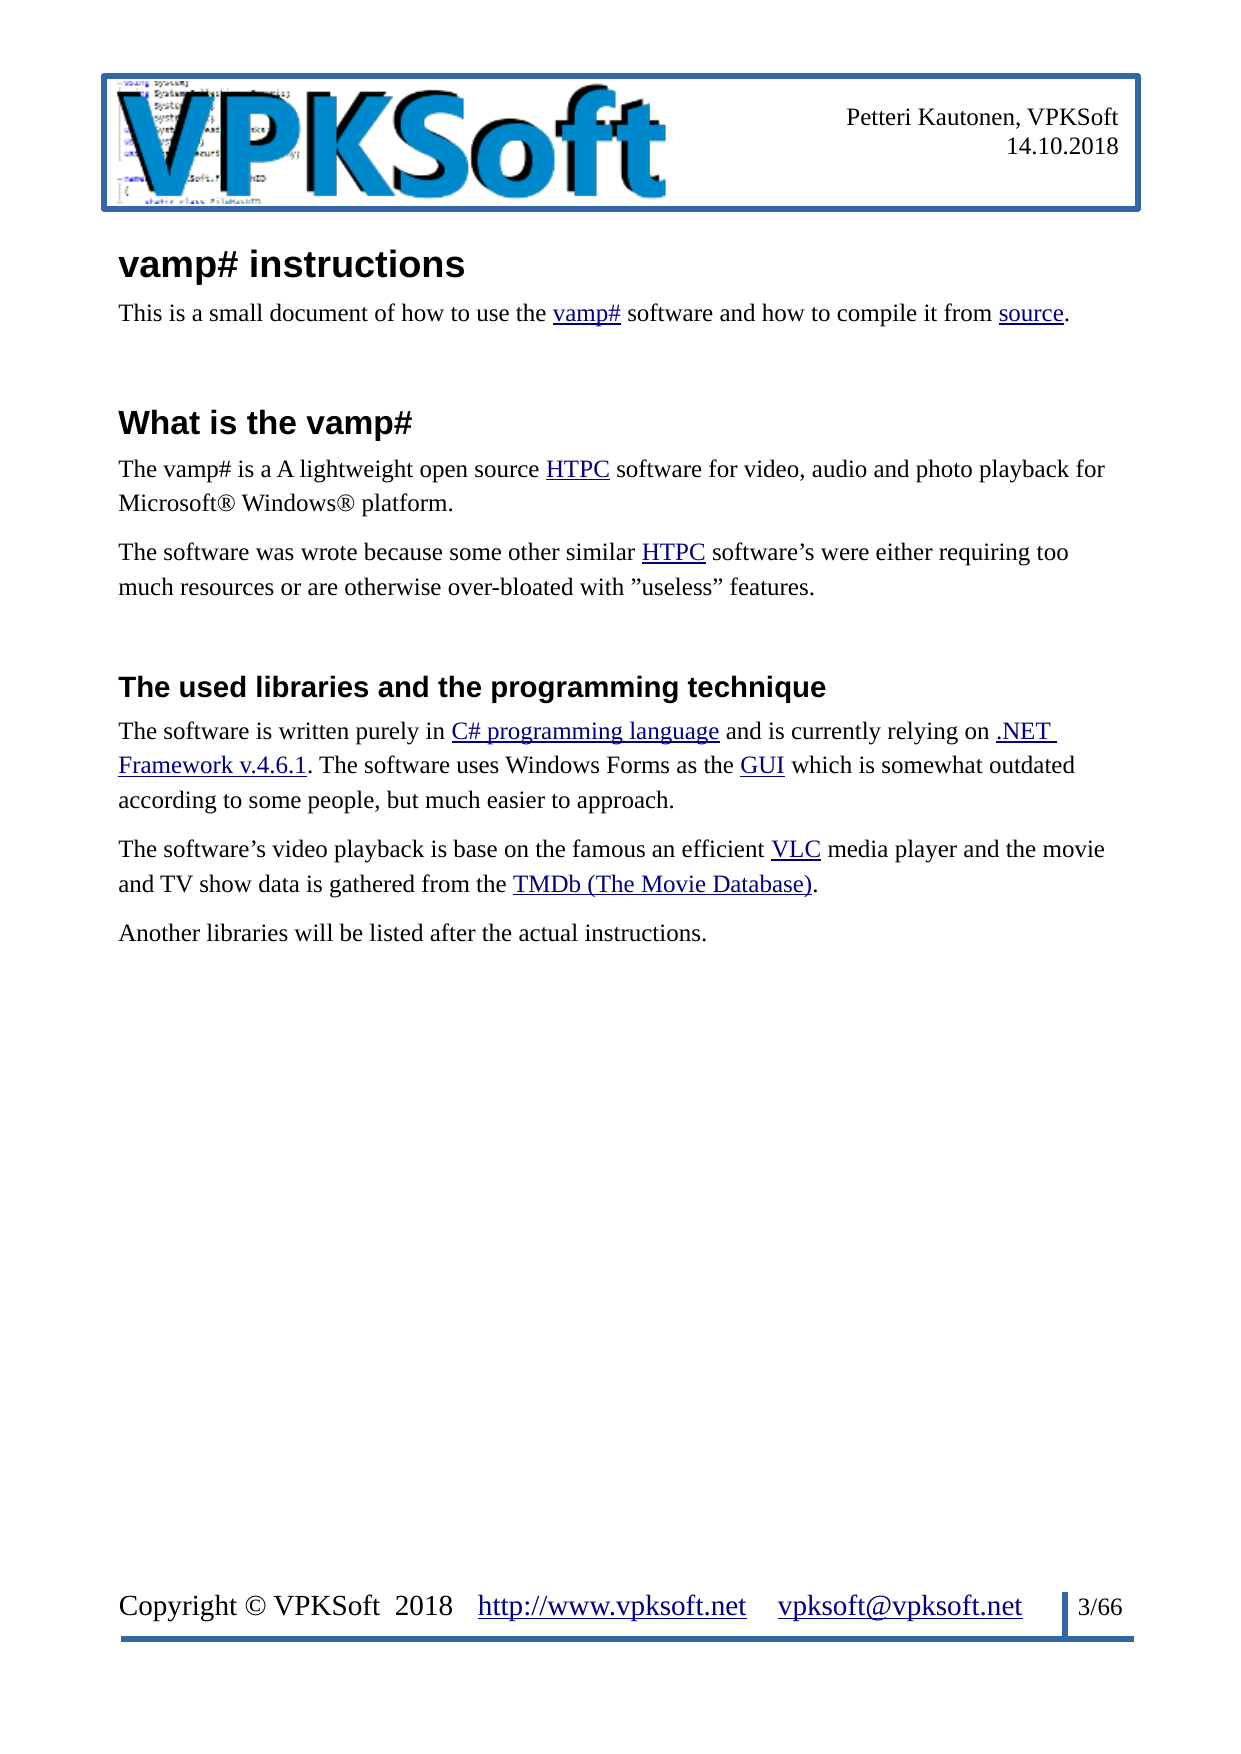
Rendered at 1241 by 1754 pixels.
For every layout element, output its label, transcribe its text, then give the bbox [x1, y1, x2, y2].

text Another libraries will be listed after the actual instructions. [118, 918, 1122, 946]
text The vamp# is a A lightweight open source HTPC software for video, audio and photo playback for Microsoft® Windows® platform. [118, 454, 1122, 517]
picture [116, 81, 672, 204]
subtitle The used libraries and the programming technique [118, 670, 1122, 704]
text The software’s video playback is base on the famous an efficient VLC media player and the movie and TV show data is gathered from the TMDb (The Movie Database). [118, 834, 1122, 897]
subtitle What is the vamp# [118, 403, 1122, 441]
subtitle vamp# instructions [118, 242, 1122, 286]
text The software is written purely in C# programming language and is currently relying on .NET Framework v.4.6.1. The software uses Windows Forms as the GUI which is somewhat outdated according to some people, but much easier to approach. [118, 716, 1122, 814]
text The software was wrote because some other similar HTPC software’s were either requiring too much resources or are otherwise over-bloated with ”useless” features. [118, 537, 1122, 601]
text This is a small document of how to use the vamp# software and how to compile it from source. [118, 298, 1122, 327]
